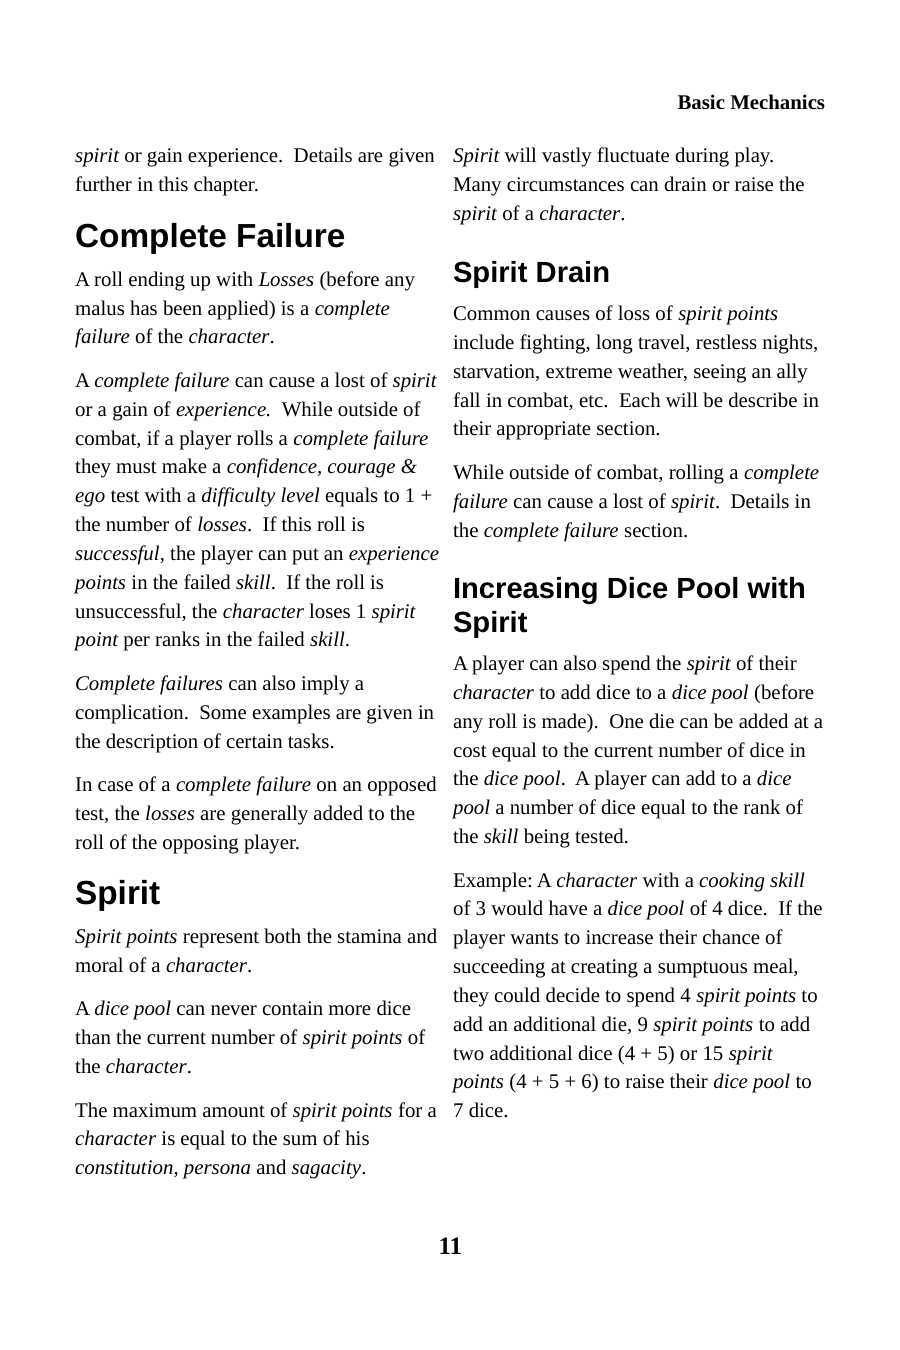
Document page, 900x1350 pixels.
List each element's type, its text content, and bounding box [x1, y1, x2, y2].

text Complete failures can also imply a complication. Some examples are given in the description of certain tasks. [75, 671, 447, 753]
text The maximum amount of spirit points for a character is equal to the sum of his constitution, persona and sagacity. [75, 1097, 447, 1179]
text A roll ending up with Losses (before any malus has been applied) is a complete failure of the character. [75, 267, 447, 348]
text Spirit will vastly fluctuate during play. Many circumstances can drain or raise the spirit of a character. [453, 143, 825, 225]
subtitle Spirit Drain [453, 255, 825, 288]
subtitle Complete Failure [75, 216, 447, 254]
subtitle Increasing Dice Pool with Spirit [453, 571, 825, 638]
text Spirit points represent both the stamina and moral of a character. [75, 924, 447, 977]
text Example: A character with a cooking skill of 3 would have a dice pool of 4 dice. If the player wants to increase their chance of succeeding at creating a sumptuous meal, they could decide to spend 4 spirit points to add an additional die, 9 spirit points to add two additional dice (4 + 5) or 15 spirit points (4 + 5 + 6) to raise their dice pool to 7 dice. [453, 867, 825, 1122]
text A complete failure can cause a lost of spirit or a gain of experience. While outside of combat, if a player rolls a complete failure they must make a confidence, courage & ego test with a difficulty level equals to 1 + the number of losses. If this roll is successful, the player can put an experience points in the failed skill. If the roll is unsuccessful, the character loses 1 spirit point per ranks in the failed skill. [75, 368, 447, 651]
text spirit or gain experience. Details are given further in this chapter. [75, 143, 447, 196]
text A dice pool can never contain more dice than the current number of spirit points of the character. [75, 996, 447, 1078]
text Common causes of loss of spirit points include fighting, long travel, restless nights, starvation, extreme weather, seeing an ally fall in combat, etc. Each will be describe in their appropriate section. [453, 301, 825, 440]
subtitle Spirit [75, 873, 447, 912]
text While outside of combat, rolling a complete failure can cause a lost of spirit. Details in the complete failure section. [453, 460, 825, 542]
text A player can also spend the spirit of their character to add dice to a dice pool (before any roll is made). One die can be added at a cost equal to the current number of dice in the dice pool. A player can add to a dice pool a number of dice equal to the rank of the skill being tested. [453, 651, 825, 848]
text In case of a complete failure on an opposed test, the losses are generally added to the roll of the opposing player. [75, 772, 447, 854]
